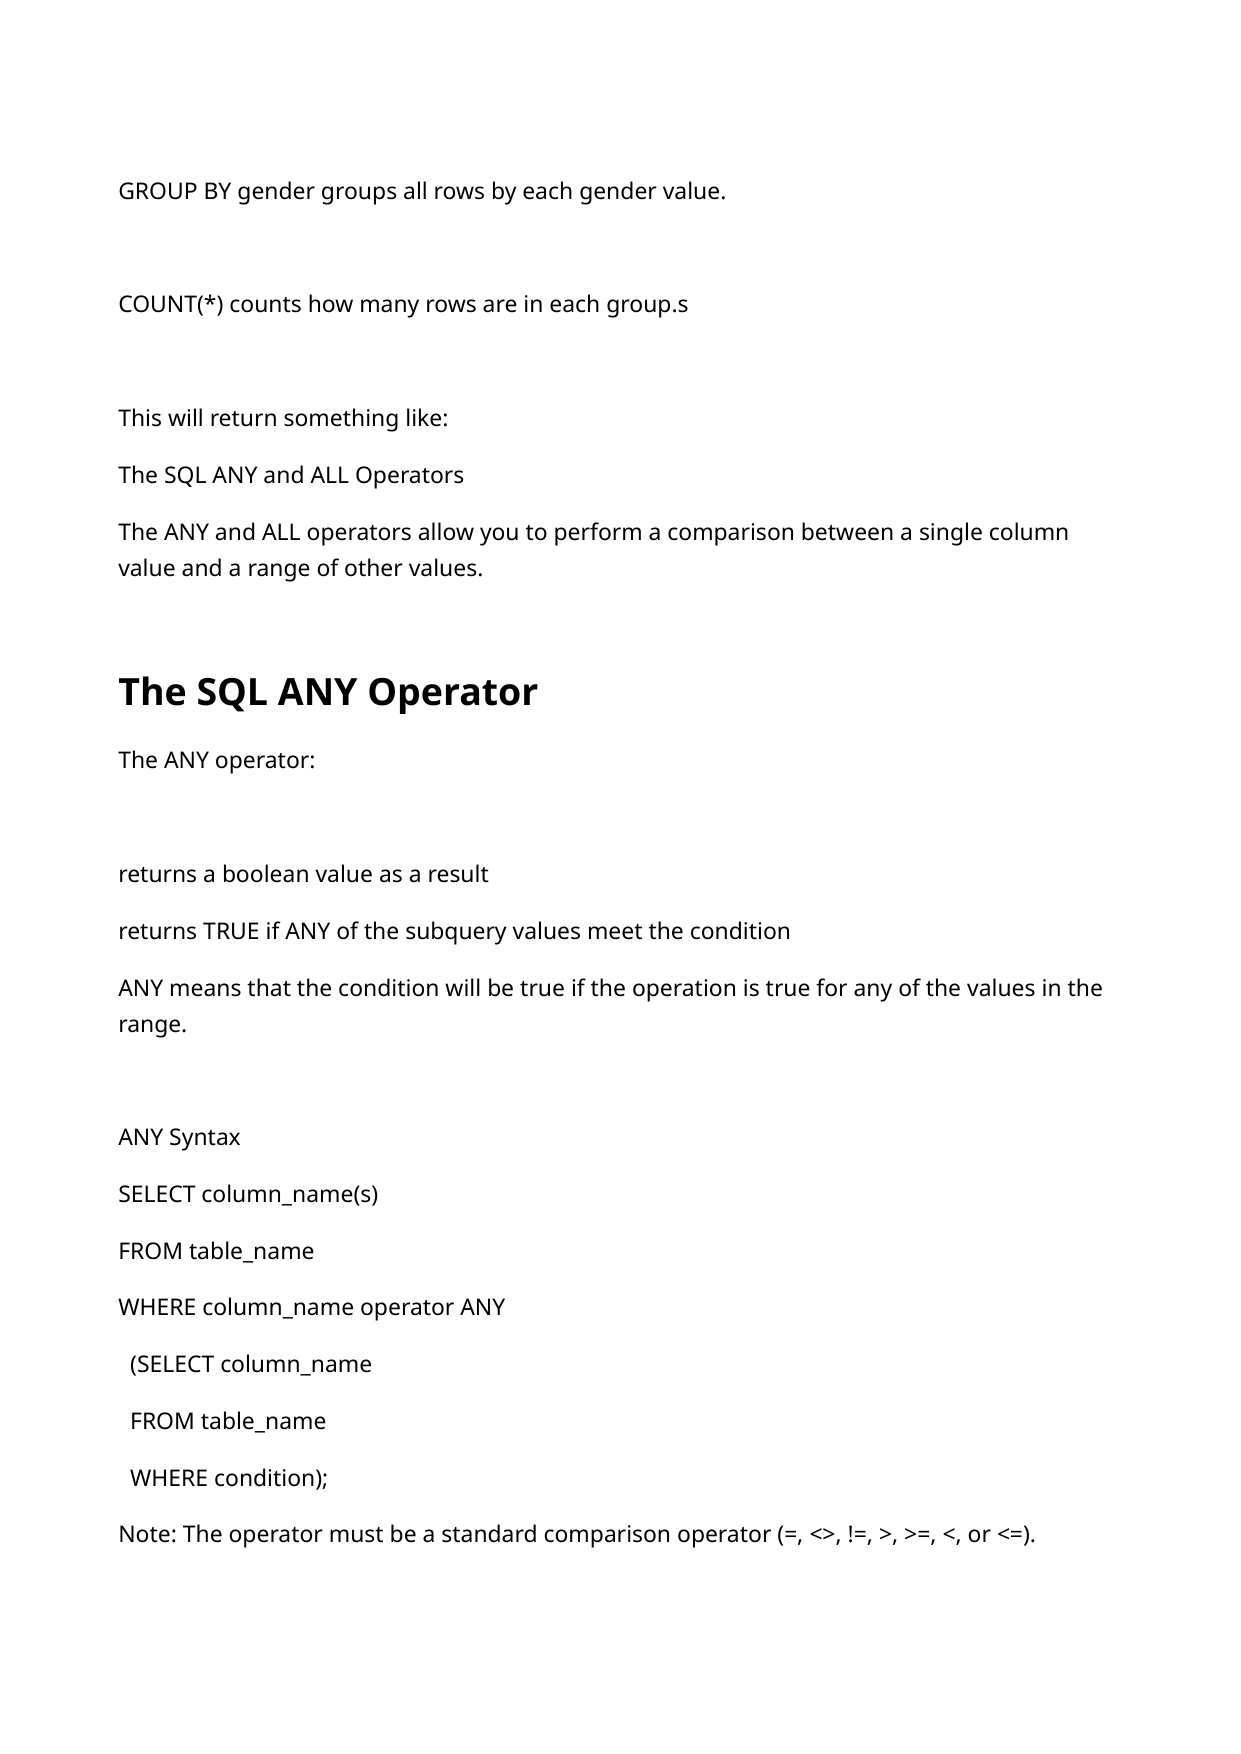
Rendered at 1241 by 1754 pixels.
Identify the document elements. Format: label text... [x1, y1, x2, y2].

text returns TRUE if ANY of the subquery values meet the condition [118, 915, 1122, 946]
text SELECT column_name(s) [118, 1178, 1122, 1209]
text The ANY operator: [118, 744, 1122, 776]
text The SQL ANY and ALL Operators [118, 459, 1122, 490]
text The ANY and ALL operators allow you to perform a comparison between a single column value and a range of other values. [118, 516, 1122, 583]
text ANY Syntax [118, 1121, 1122, 1152]
text The SQL ANY Operator [118, 665, 1122, 716]
text COUNT(*) counts how many rows are in each group.s [118, 288, 1122, 320]
text Note: The operator must be a standard comparison operator (=, <>, !=, >, >=, <, or <=). [118, 1518, 1122, 1550]
text ANY means that the condition will be true if the operation is true for any of the values in the range. [118, 972, 1122, 1039]
text GROUP BY gender groups all rows by each gender value. [118, 175, 1122, 206]
text FROM table_name [118, 1405, 1122, 1436]
text WHERE condition); [118, 1462, 1122, 1493]
text WHERE column_name operator ANY [118, 1291, 1122, 1323]
text FROM table_name [118, 1234, 1122, 1266]
text returns a boolean value as a result [118, 858, 1122, 889]
text (SELECT column_name [118, 1348, 1122, 1379]
text This will return something like: [118, 402, 1122, 433]
